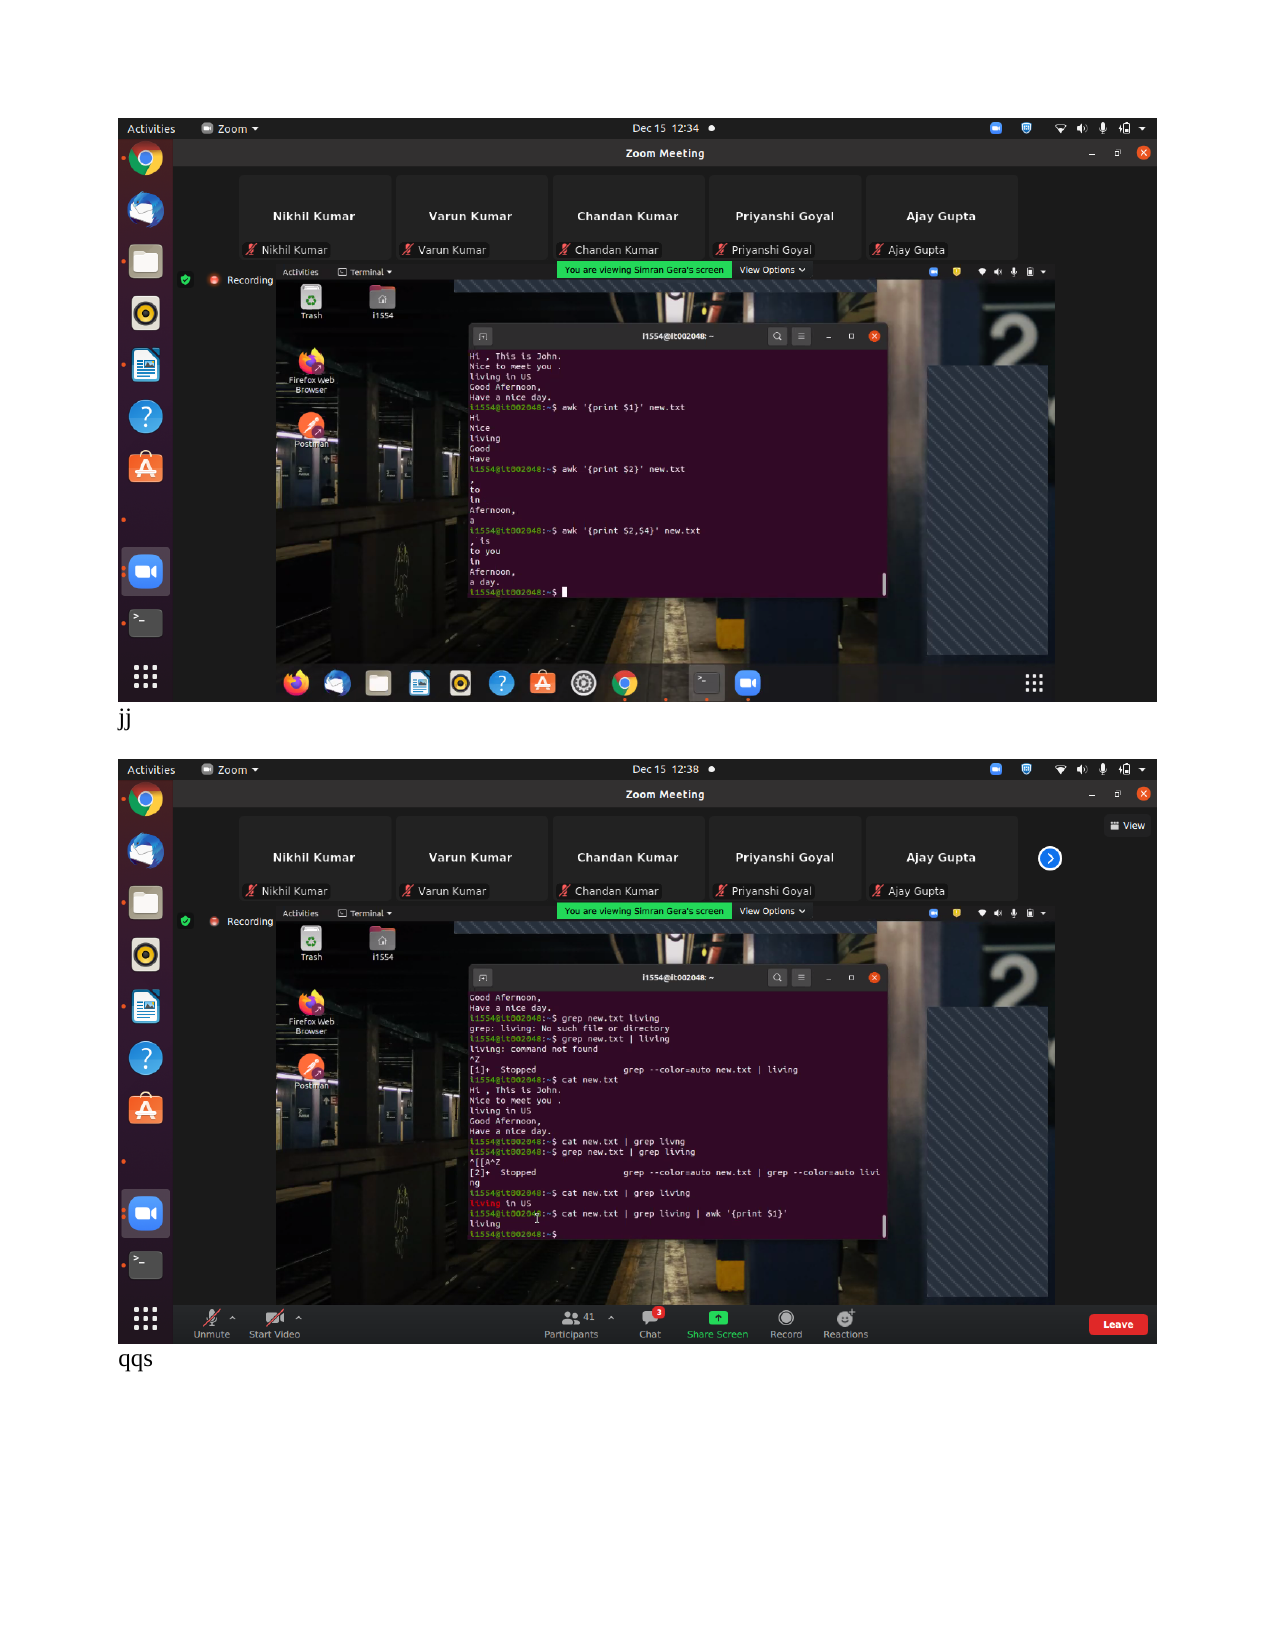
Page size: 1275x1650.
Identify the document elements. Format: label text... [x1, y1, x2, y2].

picture [118, 759, 1157, 1344]
text qqs [118, 1344, 1157, 1372]
picture [118, 118, 1157, 702]
text jj [118, 702, 1157, 731]
